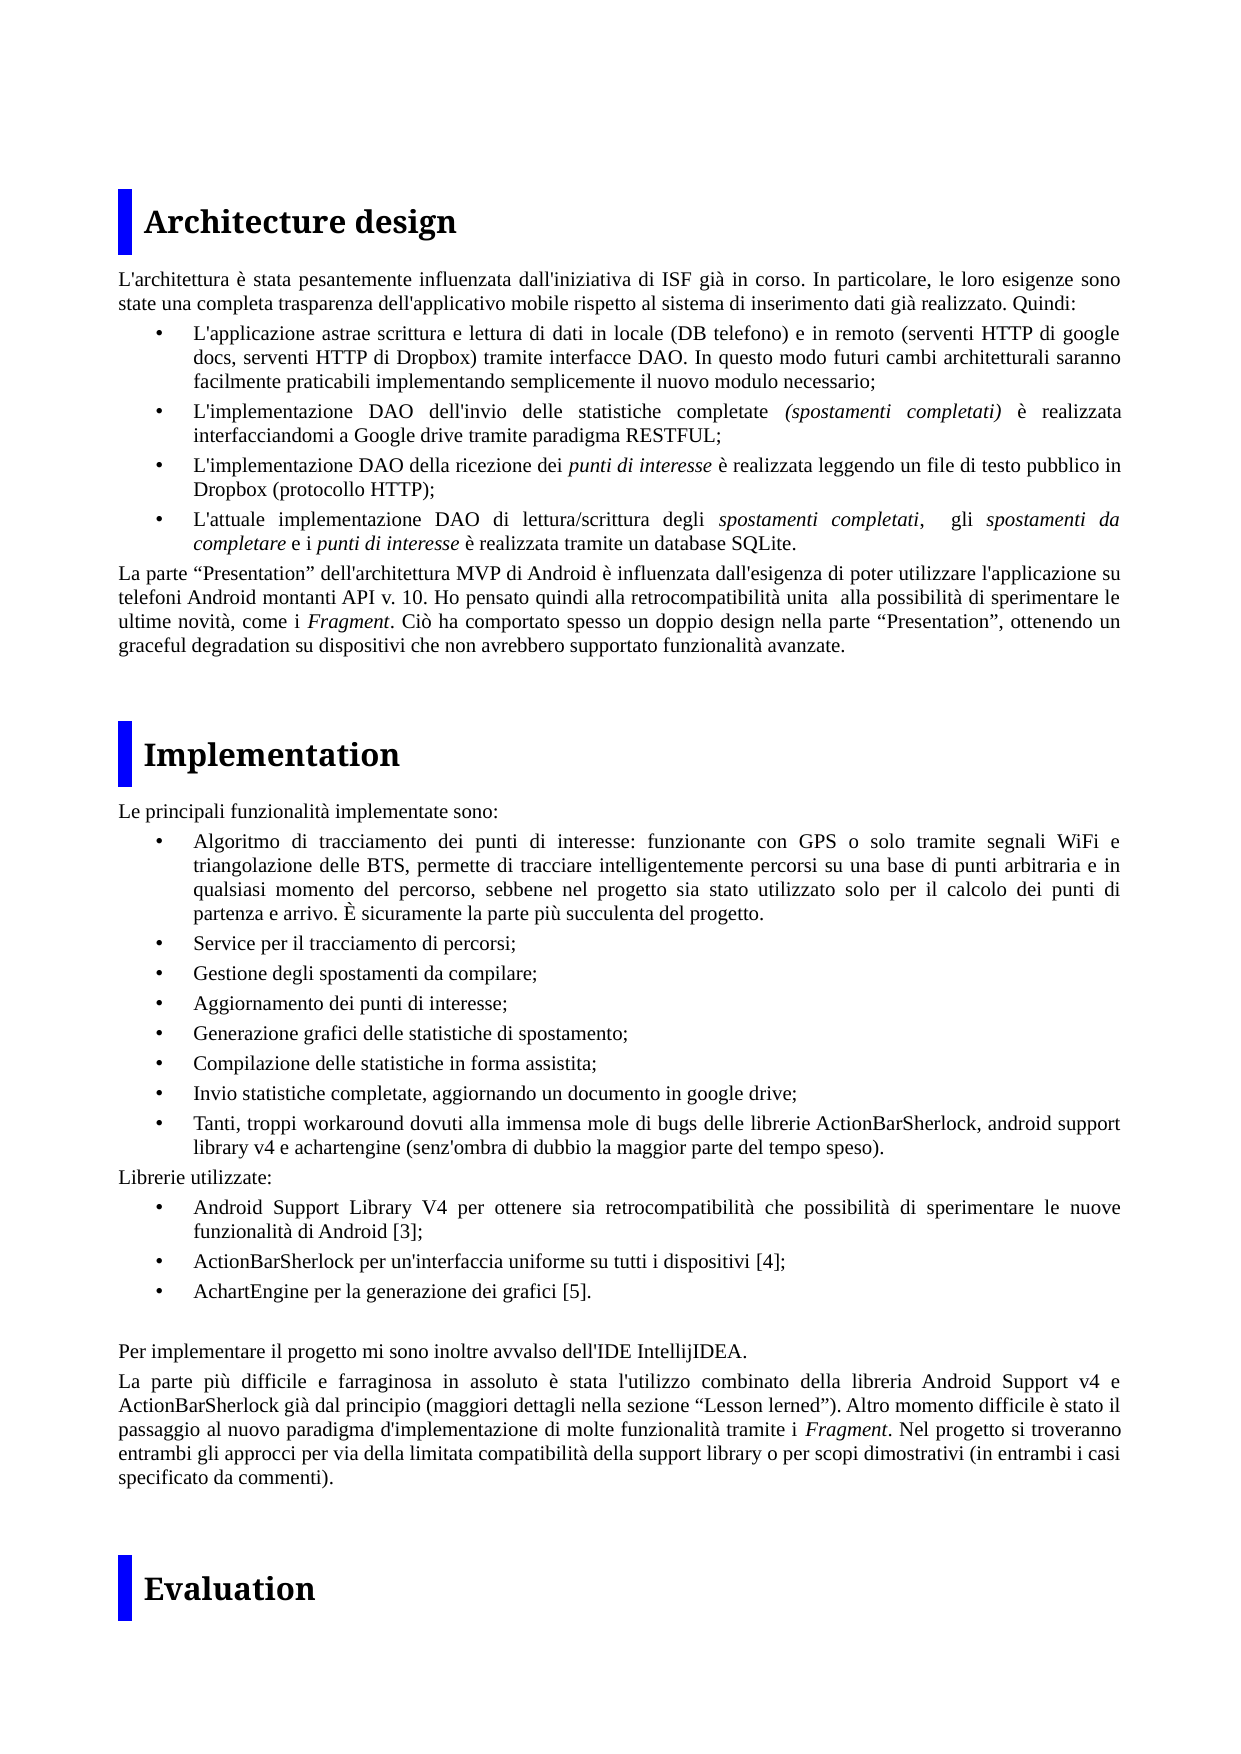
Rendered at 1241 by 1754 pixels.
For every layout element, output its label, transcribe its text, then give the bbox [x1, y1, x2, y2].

table_header [118, 721, 132, 787]
text L'architettura è stata pesantemente influenzata dall'iniziativa di ISF già in corso. In particolare, le loro esigenze sono state una completa trasparenza dell'applicativo mobile rispetto al sistema di inserimento dati già realizzato. Quindi: [118, 267, 1122, 315]
table_header Architecture design [132, 189, 649, 255]
list L'implementazione DAO dell'invio delle statistiche completate (spostamenti completati) è realizzata interfacciandomi a Google drive tramite paradigma RESTFUL; [156, 399, 1122, 447]
table_header Evaluation [132, 1555, 649, 1621]
list Android Support Library V4 per ottenere sia retrocompatibilità che possibilità di sperimentare le nuove funzionalità di Android [3]; [156, 1195, 1122, 1243]
table_header [118, 1555, 132, 1621]
list Generazione grafici delle statistiche di spostamento; [156, 1021, 1122, 1045]
list L'applicazione astrae scrittura e lettura di dati in locale (DB telefono) e in remoto (serventi HTTP di google docs, serventi HTTP di Dropbox) tramite interfacce DAO. In questo modo futuri cambi architetturali saranno facilmente praticabili implementando semplicemente il nuovo modulo necessario; [156, 321, 1122, 393]
text Per implementare il progetto mi sono inoltre avvalso dell'IDE IntellijIDEA. [118, 1339, 1122, 1363]
list Compilazione delle statistiche in forma assistita; [156, 1051, 1122, 1075]
text Le principali funzionalità implementate sono: [118, 799, 1122, 823]
list Tanti, troppi workaround dovuti alla immensa mole di bugs delle librerie ActionBarSherlock, android support library v4 e achartengine (senz'ombra di dubbio la maggior parte del tempo speso). [156, 1111, 1122, 1159]
table_header Implementation [132, 721, 649, 787]
list L'implementazione DAO della ricezione dei punti di interesse è realizzata leggendo un file di testo pubblico in Dropbox (protocollo HTTP); [156, 453, 1122, 501]
list Aggiornamento dei punti di interesse; [156, 991, 1122, 1015]
list Algoritmo di tracciamento dei punti di interesse: funzionante con GPS o solo tramite segnali WiFi e triangolazione delle BTS, permette di tracciare intelligentemente percorsi su una base di punti arbitraria e in qualsiasi momento del percorso, sebbene nel progetto sia stato utilizzato solo per il calcolo dei punti di partenza e arrivo. È sicuramente la parte più succulenta del progetto. [156, 829, 1122, 925]
list Gestione degli spostamenti da compilare; [156, 961, 1122, 985]
text La parte più difficile e farraginosa in assoluto è stata l'utilizzo combinato della libreria Android Support v4 e ActionBarSherlock già dal principio (maggiori dettagli nella sezione “Lesson lerned”). Altro momento difficile è stato il passaggio al nuovo paradigma d'implementazione di molte funzionalità tramite i Fragment. Nel progetto si troveranno entrambi gli approcci per via della limitata compatibilità della support library o per scopi dimostrativi (in entrambi i casi specificato da commenti). [118, 1369, 1122, 1489]
list AchartEngine per la generazione dei grafici [5]. [156, 1279, 1122, 1303]
text La parte “Presentation” dell'architettura MVP di Android è influenzata dall'esigenza di poter utilizzare l'applicazione su telefoni Android montanti API v. 10. Ho pensato quindi alla retrocompatibilità unita alla possibilità di sperimentare le ultime novità, come i Fragment. Ciò ha comportato spesso un doppio design nella parte “Presentation”, ottenendo un graceful degradation su dispositivi che non avrebbero supportato funzionalità avanzate. [118, 561, 1122, 657]
list Service per il tracciamento di percorsi; [156, 931, 1122, 955]
table_header [118, 189, 132, 255]
list ActionBarSherlock per un'interfaccia uniforme su tutti i dispositivi [4]; [156, 1249, 1122, 1273]
list L'attuale implementazione DAO di lettura/scrittura degli spostamenti completati, gli spostamenti da completare e i punti di interesse è realizzata tramite un database SQLite. [156, 507, 1122, 555]
list Invio statistiche completate, aggiornando un documento in google drive; [156, 1081, 1122, 1105]
text Librerie utilizzate: [118, 1165, 1122, 1189]
